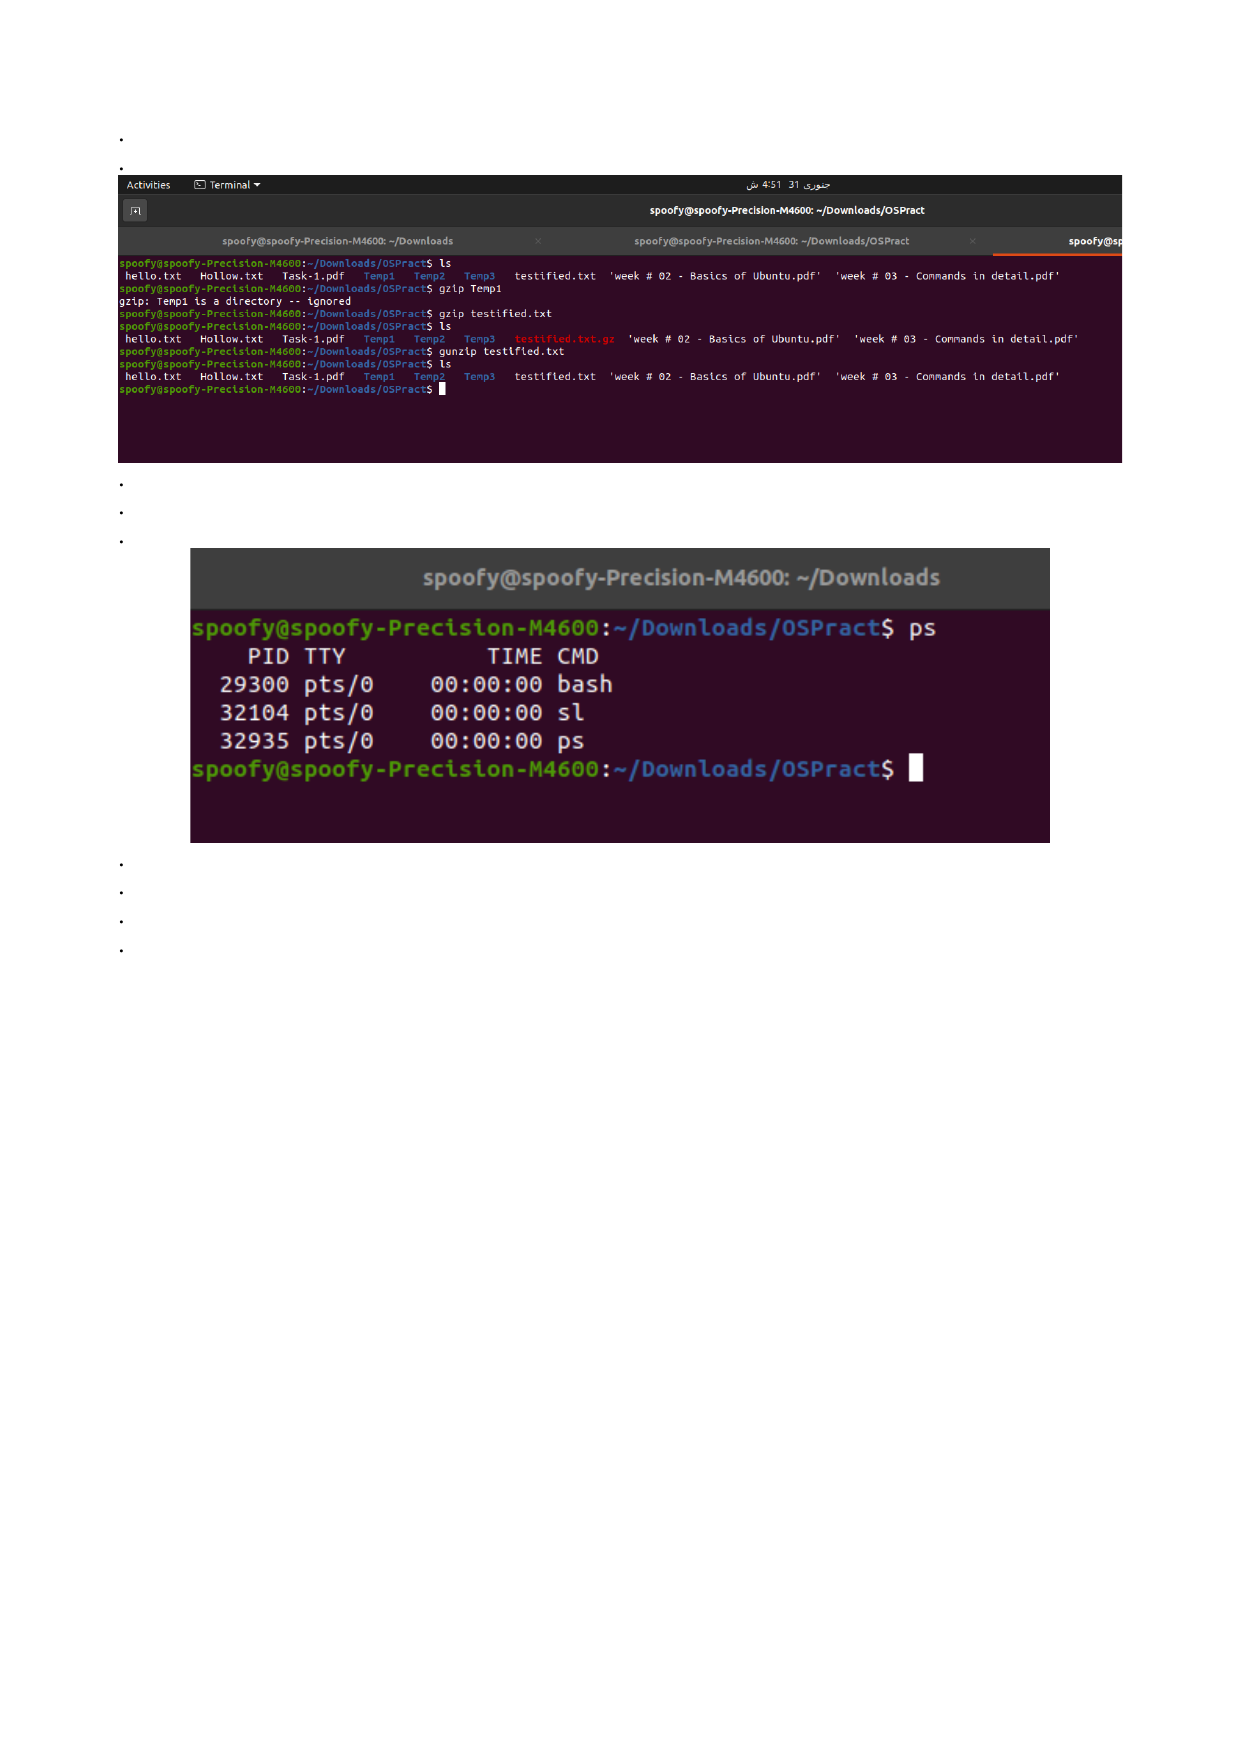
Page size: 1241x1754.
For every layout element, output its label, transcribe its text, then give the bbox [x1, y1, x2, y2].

picture [190, 548, 1050, 843]
text . [118, 491, 1122, 520]
text . [118, 463, 1122, 491]
text . [118, 900, 1122, 929]
text . [118, 871, 1122, 900]
text . [118, 549, 1122, 871]
text . [118, 147, 1122, 175]
text . [118, 520, 1122, 549]
text . [118, 118, 1122, 147]
picture [118, 175, 1123, 463]
text . [118, 929, 1122, 958]
